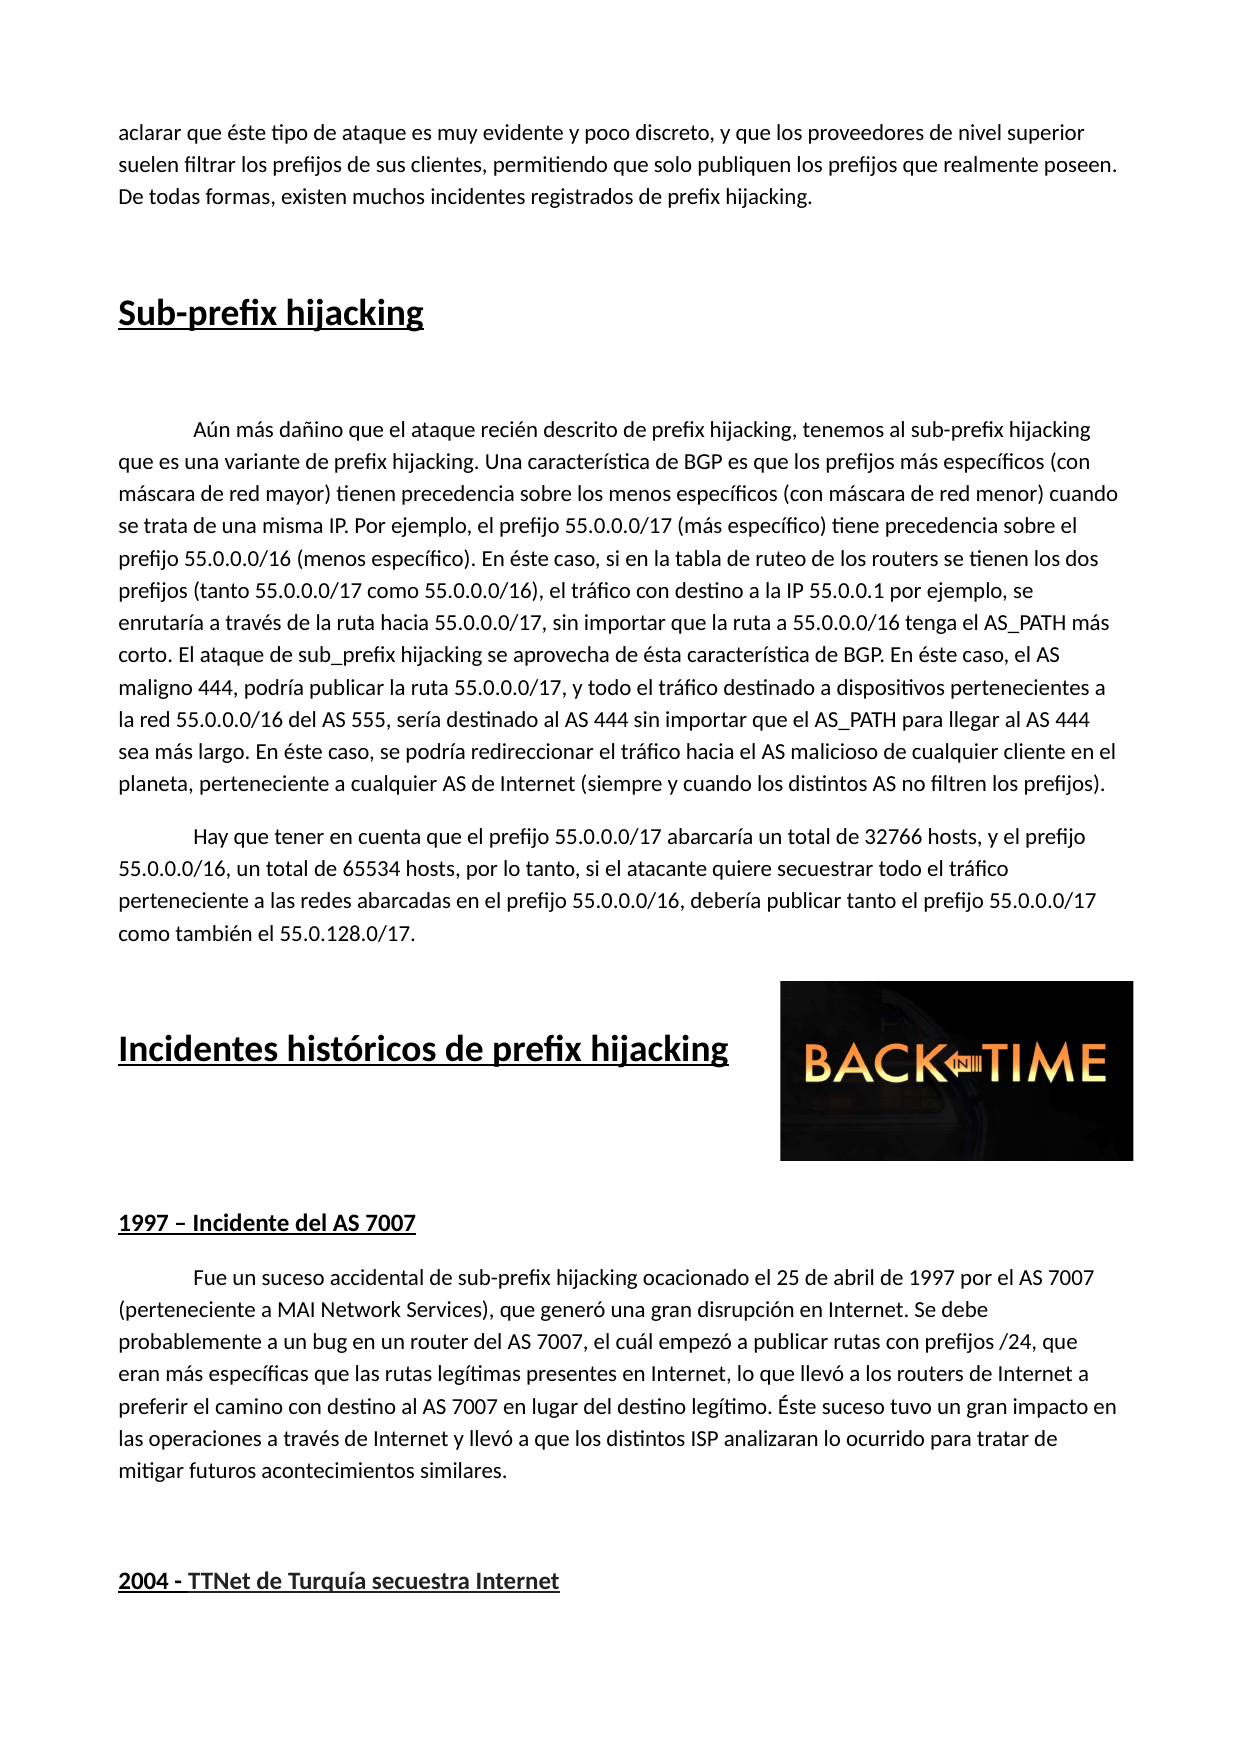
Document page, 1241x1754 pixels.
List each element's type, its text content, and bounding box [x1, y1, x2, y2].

text Fue un suceso accidental de sub-prefix hijacking ocacionado el 25 de abril de 1997 por el AS 7007 (perteneciente a MAI Network Services), que generó una gran disrupción en Internet. Se debe probablemente a un bug en un router del AS 7007, el cuál empezó a publicar rutas con prefijos /24, que eran más específicas que las rutas legítimas presentes en Internet, lo que llevó a los routers de Internet a preferir el camino con destino al AS 7007 en lugar del destino legítimo. Éste suceso tuvo un gran impacto en las operaciones a través de Internet y llevó a que los distintos ISP analizaran lo ocurrido para tratar de mitigar futuros acontecimientos similares. [118, 1263, 1122, 1484]
text Incidentes históricos de prefix hijacking [118, 1025, 780, 1071]
picture [780, 981, 1134, 1161]
text Aún más dañino que el ataque recién descrito de prefix hijacking, tenemos al sub-prefix hijacking que es una variante de prefix hijacking. Una característica de BGP es que los prefijos más específicos (con máscara de red mayor) tienen precedencia sobre los menos específicos (con máscara de red menor) cuando se trata de una misma IP. Por ejemplo, el prefijo 55.0.0.0/17 (más específico) tiene precedencia sobre el prefijo 55.0.0.0/16 (menos específico). En éste caso, si en la tabla de ruteo de los routers se tienen los dos prefijos (tanto 55.0.0.0/17 como 55.0.0.0/16), el tráfico con destino a la IP 55.0.0.1 por ejemplo, se enrutaría a través de la ruta hacia 55.0.0.0/17, sin importar que la ruta a 55.0.0.0/16 tenga el AS_PATH más corto. El ataque de sub_prefix hijacking se aprovecha de ésta característica de BGP. En éste caso, el AS maligno 444, podría publicar la ruta 55.0.0.0/17, y todo el tráfico destinado a dispositivos pertenecientes a la red 55.0.0.0/16 del AS 555, sería destinado al AS 444 sin importar que el AS_PATH para llegar al AS 444 sea más largo. En éste caso, se podría redireccionar el tráfico hacia el AS malicioso de cualquier cliente en el planeta, perteneciente a cualquier AS de Internet (siempre y cuando los distintos AS no filtren los prefijos). [118, 415, 1122, 797]
text aclarar que éste tipo de ataque es muy evidente y poco discreto, y que los proveedores de nivel superior suelen filtrar los prefijos de sus clientes, permitiendo que solo publiquen los prefijos que realmente poseen. De todas formas, existen muchos incidentes registrados de prefix hijacking. [118, 118, 1122, 211]
text 1997 – Incidente del AS 7007 [118, 1207, 1122, 1238]
text Hay que tener en cuenta que el prefijo 55.0.0.0/17 abarcaría un total de 32766 hosts, y el prefijo 55.0.0.0/16, un total de 65534 hosts, por lo tanto, si el atacante quiere secuestrar todo el tráfico perteneciente a las redes abarcadas en el prefijo 55.0.0.0/16, debería publicar tanto el prefijo 55.0.0.0/17 como también el 55.0.128.0/17. [118, 822, 1122, 947]
text 2004 - TTNet de Turquía secuestra Internet [118, 1565, 1122, 1596]
text Sub-prefix hijacking [118, 288, 1122, 334]
